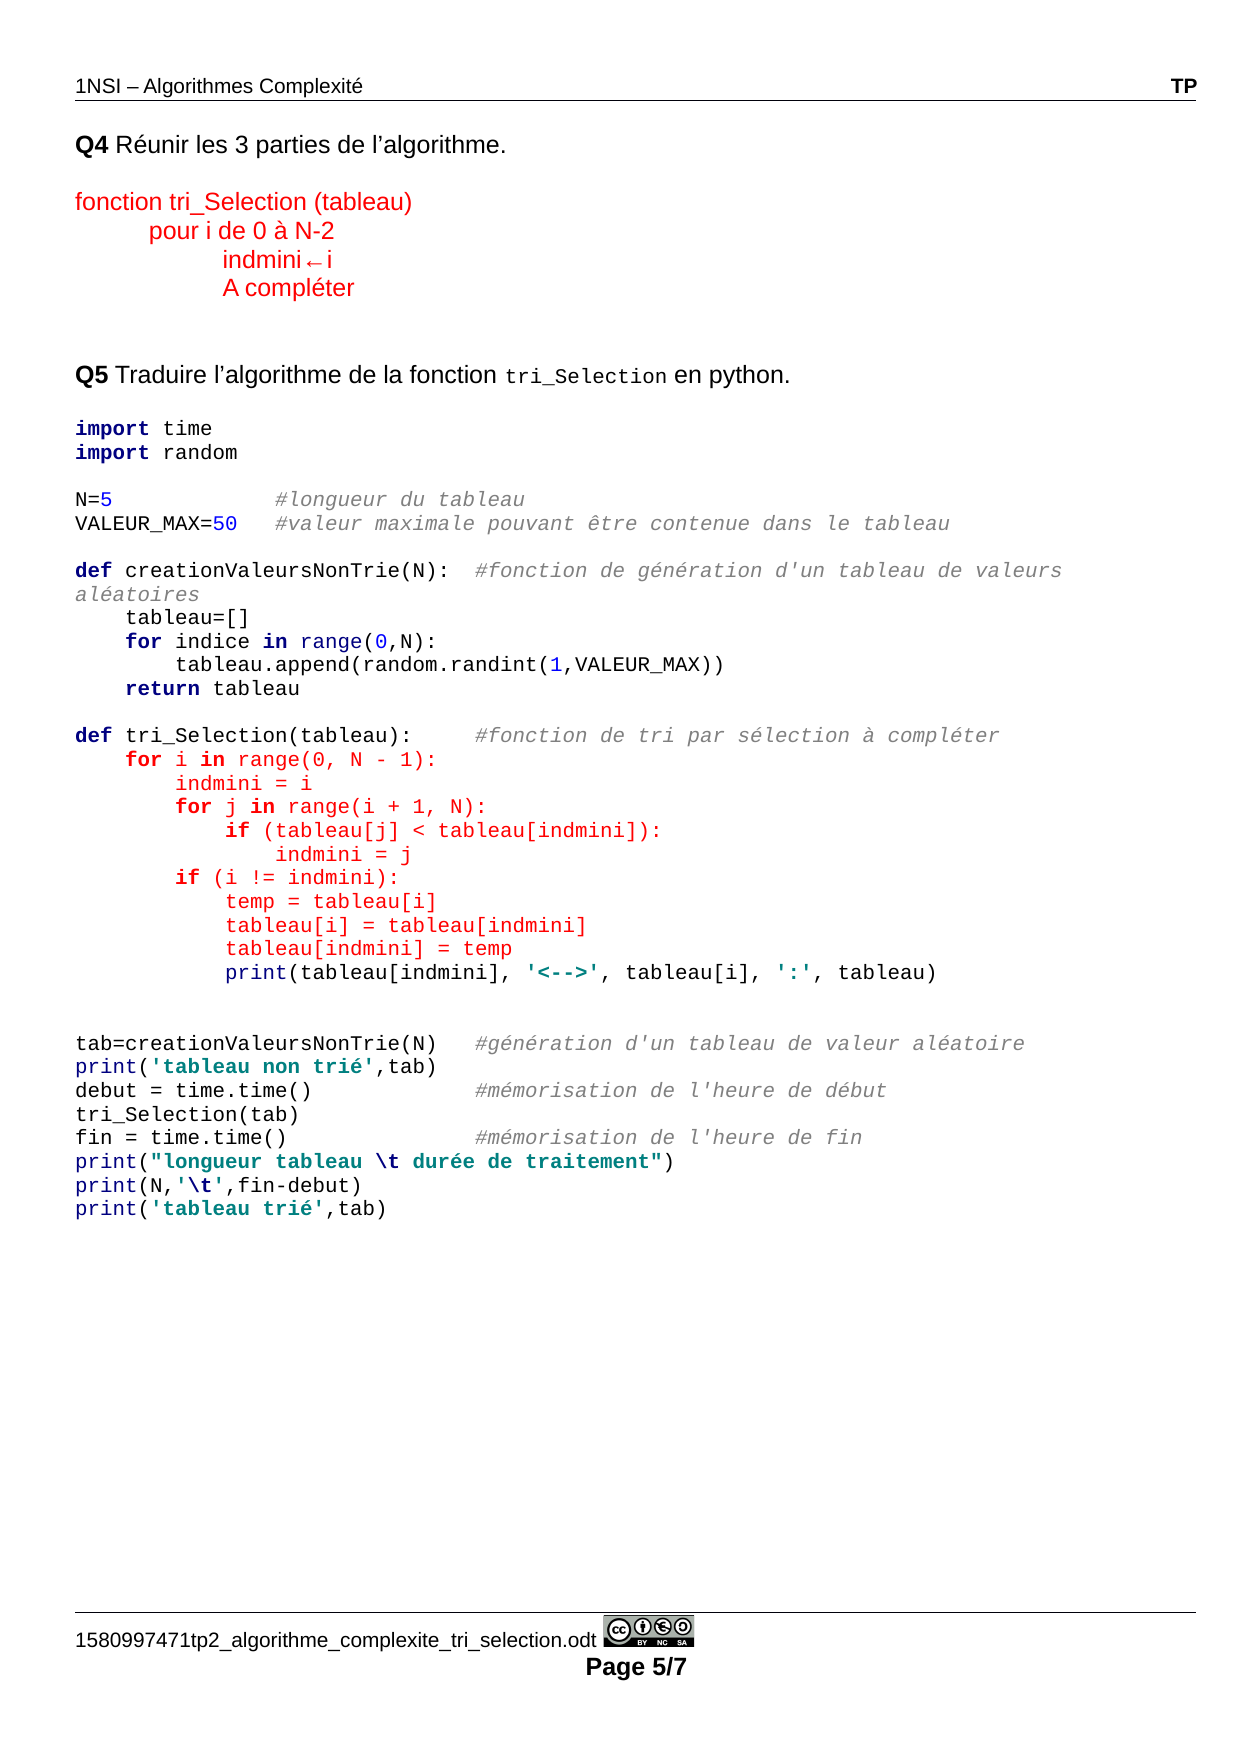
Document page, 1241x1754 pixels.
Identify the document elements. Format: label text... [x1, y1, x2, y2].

text Q5 Traduire l’algorithme de la fonction tri_Selection en python. [75, 359, 1196, 389]
text import time import random N=5 #longueur du tableau VALEUR_MAX=50 #valeur maximale pouvant être contenue dans le tableau def creationValeursNonTrie(N): #fonction de génération d'un tableau de valeurs aléatoires tableau=[] for indice in range(0,N): tableau.append(random.randint(1,VALEUR_MAX)) return tableau def tri_Selection(tableau): #fonction de tri par sélection à compléter for i in range(0, N - 1): indmini = i for j in range(i + 1, N): if (tableau[j] < tableau[indmini]): indmini = j if (i != indmini): temp = tableau[i] tableau[i] = tableau[indmini] tableau[indmini] = temp print(tableau[indmini], '<-->', tableau[i], ':', tableau) tab=creationValeursNonTrie(N) #génération d'un tableau de valeur aléatoire print('tableau non trié',tab) debut = time.time() #mémorisation de l'heure de début tri_Selection(tab) fin = time.time() #mémorisation de l'heure de fin print("longueur tableau \t durée de traitement") print(N,'\t',fin-debut) print('tableau trié',tab) [75, 418, 1196, 1222]
text fonction tri_Selection (tableau) [75, 187, 1196, 216]
picture [603, 1615, 695, 1647]
text Q4 Réunir les 3 parties de l’algorithme. [75, 129, 1196, 158]
text indmini←i [149, 244, 1196, 273]
text A compléter [75, 273, 1196, 302]
text pour i de 0 à N-2 [75, 216, 1196, 244]
